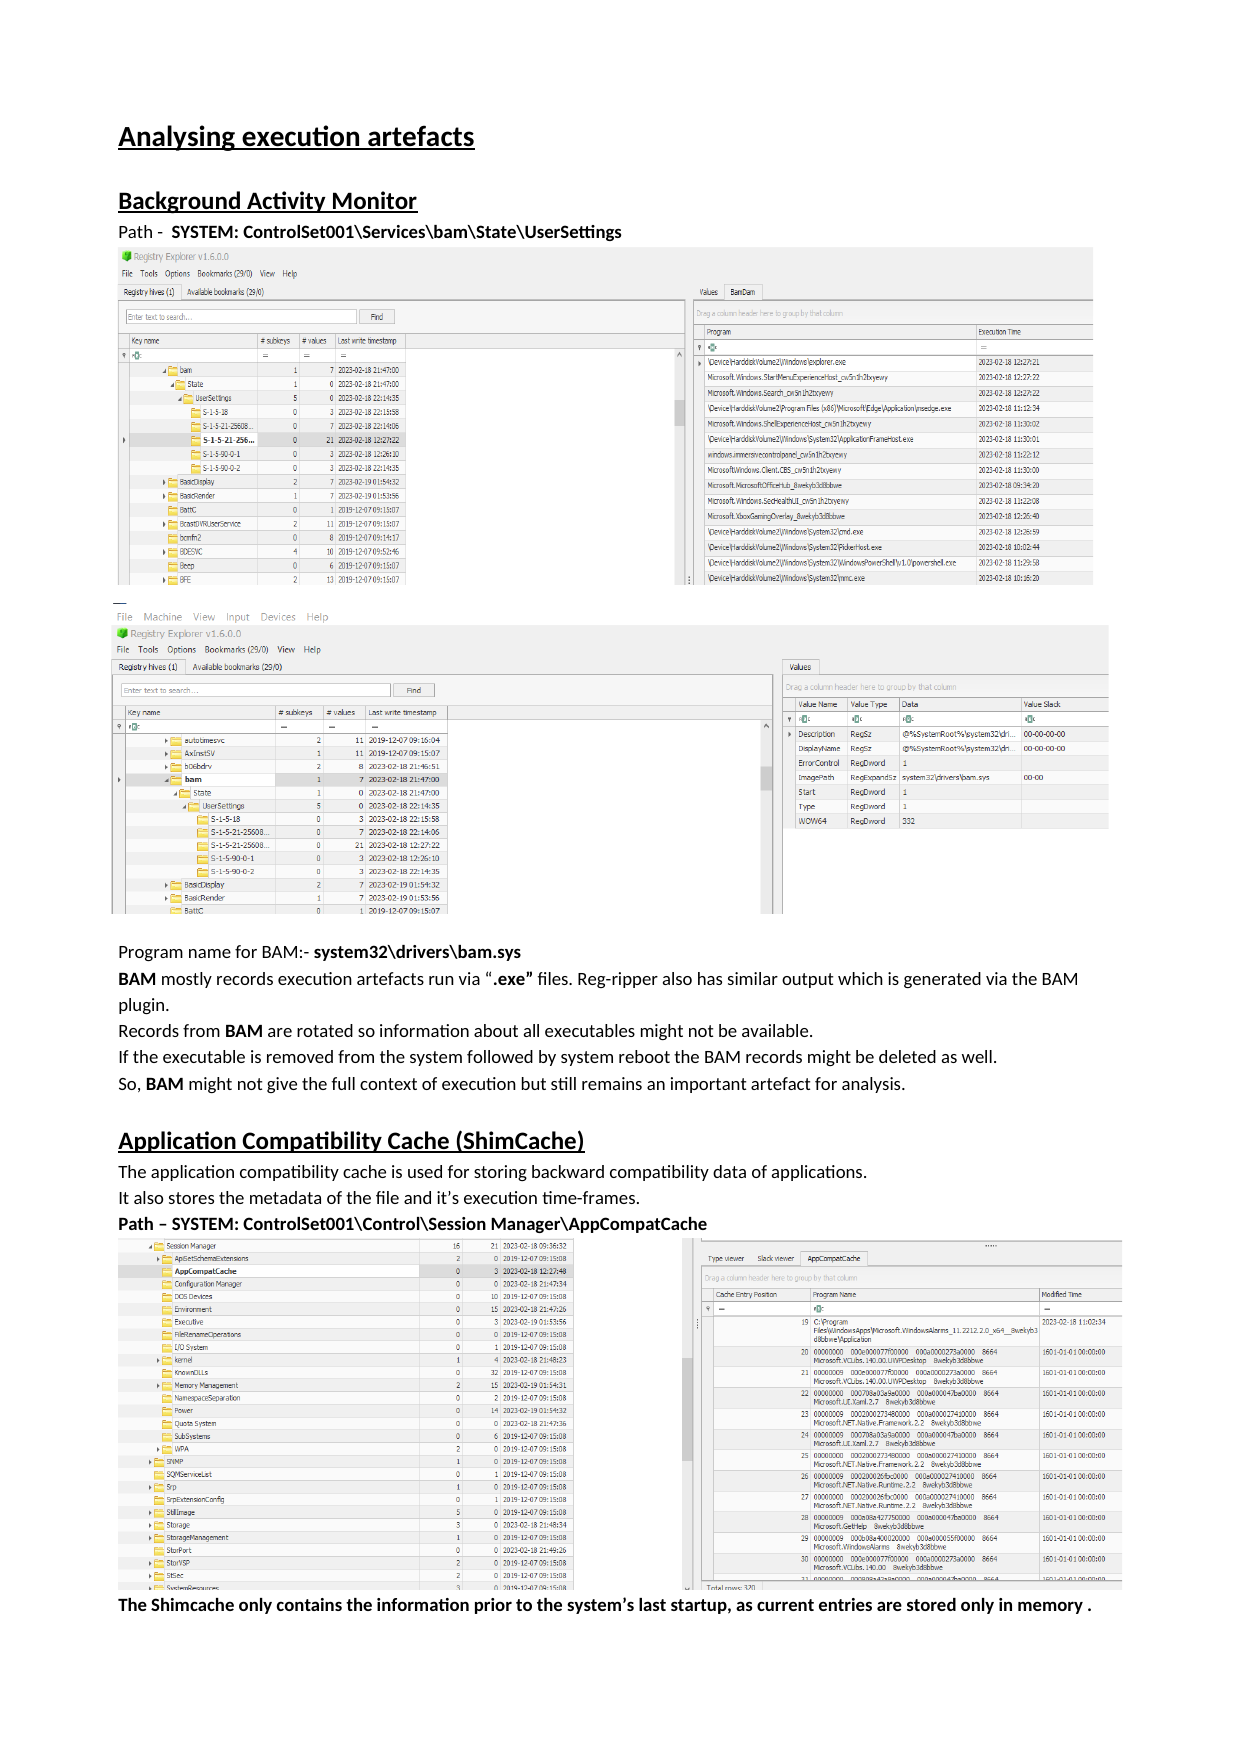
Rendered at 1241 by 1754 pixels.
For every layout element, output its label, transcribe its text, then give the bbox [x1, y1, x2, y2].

text The application compatibility cache is used for storing backward compatibility data of applications. [118, 1160, 1122, 1183]
text Background Activity Monitor [118, 185, 1122, 216]
text BAM mostly records execution artefacts run via “.exe” files. Reg-ripper also has similar output which is generated via the BAM plugin. [118, 967, 1122, 1016]
text It also stores the metadata of the file and it’s execution time-frames. [118, 1186, 1122, 1209]
text Records from BAM are rotated so information about all executables might not be available. [118, 1019, 1122, 1042]
text Analysing execution artefacts [118, 118, 1122, 154]
text If the executable is removed from the system followed by system reboot the BAM records might be deleted as well. [118, 1046, 1122, 1069]
picture [117, 246, 1094, 585]
picture [118, 1238, 1123, 1590]
text Path – SYSTEM: ControlSet001\Control\Session Manager\AppCompatCache [118, 1212, 1122, 1235]
text Application Compatibility Cache (ShimCache) [118, 1125, 1122, 1155]
text Path - SYSTEM: ControlSet001\Services\bam\State\UserSettings [118, 220, 1122, 243]
text The Shimcache only contains the information prior to the system’s last startup, as current entries are stored only in memory . [118, 1590, 1122, 1616]
text Program name for BAM:- system32\drivers\bam.sys [118, 940, 1122, 963]
text So, BAM might not give the full context of execution but still remains an important artefact for analysis. [118, 1072, 1122, 1095]
picture [111, 603, 1109, 914]
